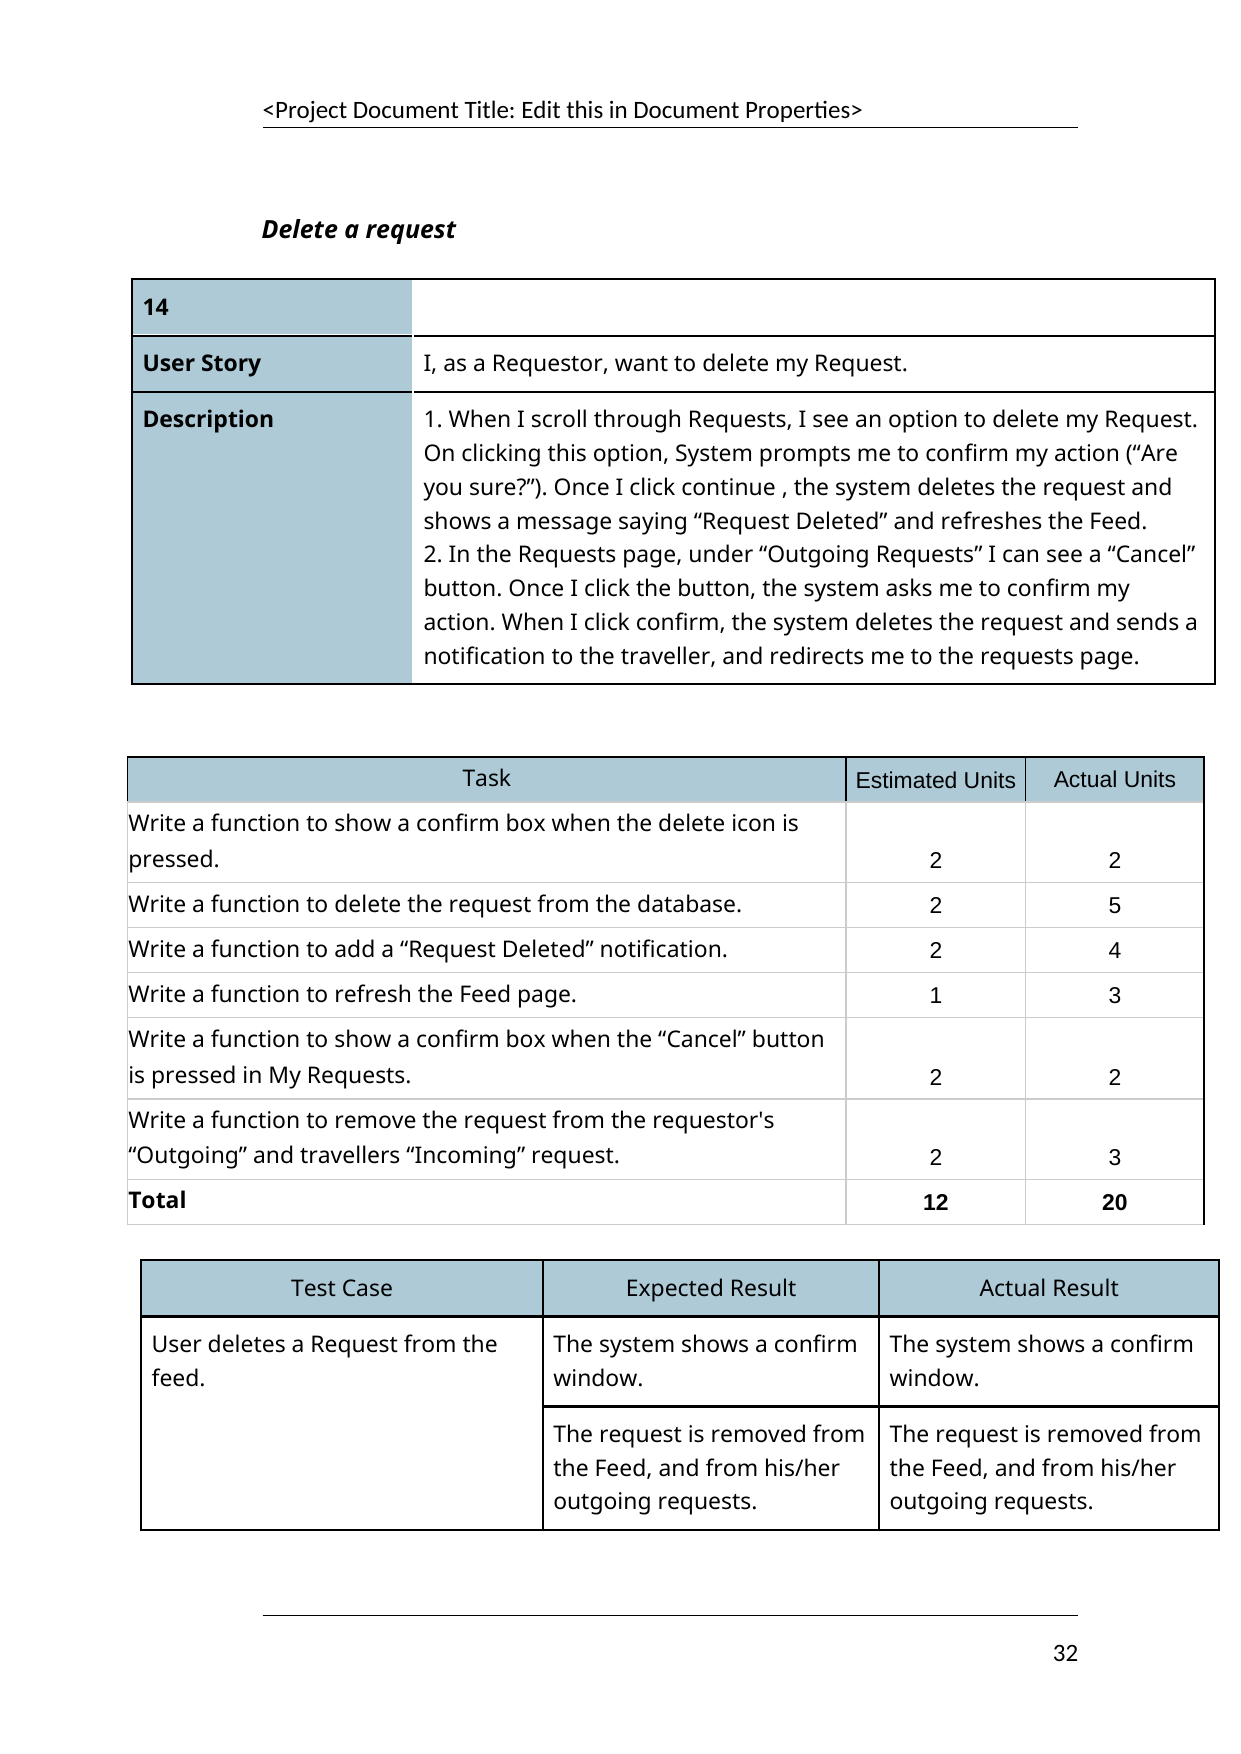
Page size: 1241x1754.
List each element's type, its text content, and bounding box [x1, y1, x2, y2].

table_cell User deletes a Request from the feed. [142, 1318, 542, 1529]
table_header Expected Result [544, 1261, 878, 1315]
table_cell Write a function to show a confirm box when the “Cancel” button is pressed in My Requests. [128, 1018, 845, 1098]
table_cell 1. When I scroll through Requests, I see an option to delete my Request. On clicking this option, System prompts me to confirm my action (“Are you sure?”). Once I click continue , the system deletes the request and shows a message saying “Request Deleted” and refreshes the Feed. 2. In the Requests page, under “Outgoing Requests” I can see a “Cancel” button. Once I click the button, the system asks me to confirm my action. When I click confirm, the system deletes the request and sends a notification to the traveller, and redirects me to the requests page. [414, 393, 1214, 683]
table_header Test Case [142, 1261, 542, 1315]
table_header 14 [133, 280, 412, 334]
table_header Actual Result [880, 1261, 1218, 1315]
table_cell User Story [133, 337, 412, 391]
table_cell Write a function to remove the request from the requestor's “Outgoing” and travellers “Incoming” request. [128, 1100, 845, 1179]
table_cell The system shows a confirm window. [544, 1318, 878, 1405]
table_cell 2 [847, 803, 1025, 882]
table_cell 2 [847, 1018, 1025, 1098]
table_cell The system shows a confirm window. [880, 1318, 1218, 1405]
table_cell 2 [1026, 1018, 1203, 1098]
table_cell Description [133, 393, 412, 683]
table_header Task [128, 758, 845, 801]
subtitle Delete a request [261, 195, 1078, 245]
table_cell I, as a Requestor, want to delete my Request. [414, 337, 1214, 391]
table_cell 3 [1026, 1100, 1203, 1179]
table_cell 1 [847, 973, 1025, 1017]
table_cell Total [128, 1180, 845, 1224]
table_cell 5 [1026, 883, 1203, 927]
table_cell The request is removed from the Feed, and from his/her outgoing requests. [880, 1408, 1218, 1529]
table_cell 2 [847, 1100, 1025, 1179]
table_cell 4 [1026, 928, 1203, 972]
table_cell Write a function to add a “Request Deleted” notification. [128, 928, 845, 972]
table_cell Write a function to refresh the Feed page. [128, 973, 845, 1017]
table_cell Write a function to delete the request from the database. [128, 883, 845, 927]
table_cell Write a function to show a confirm box when the delete icon is pressed. [128, 803, 845, 882]
table_cell 20 [1026, 1180, 1203, 1224]
table_cell The request is removed from the Feed, and from his/her outgoing requests. [544, 1408, 878, 1529]
table_cell 2 [847, 883, 1025, 927]
table_cell 2 [1026, 803, 1203, 882]
table_header [414, 280, 1214, 334]
table_cell 3 [1026, 973, 1203, 1017]
table_header Estimated Units [847, 758, 1025, 801]
table_header Actual Units [1026, 758, 1203, 801]
table_cell 2 [847, 928, 1025, 972]
table_cell 12 [847, 1180, 1025, 1224]
